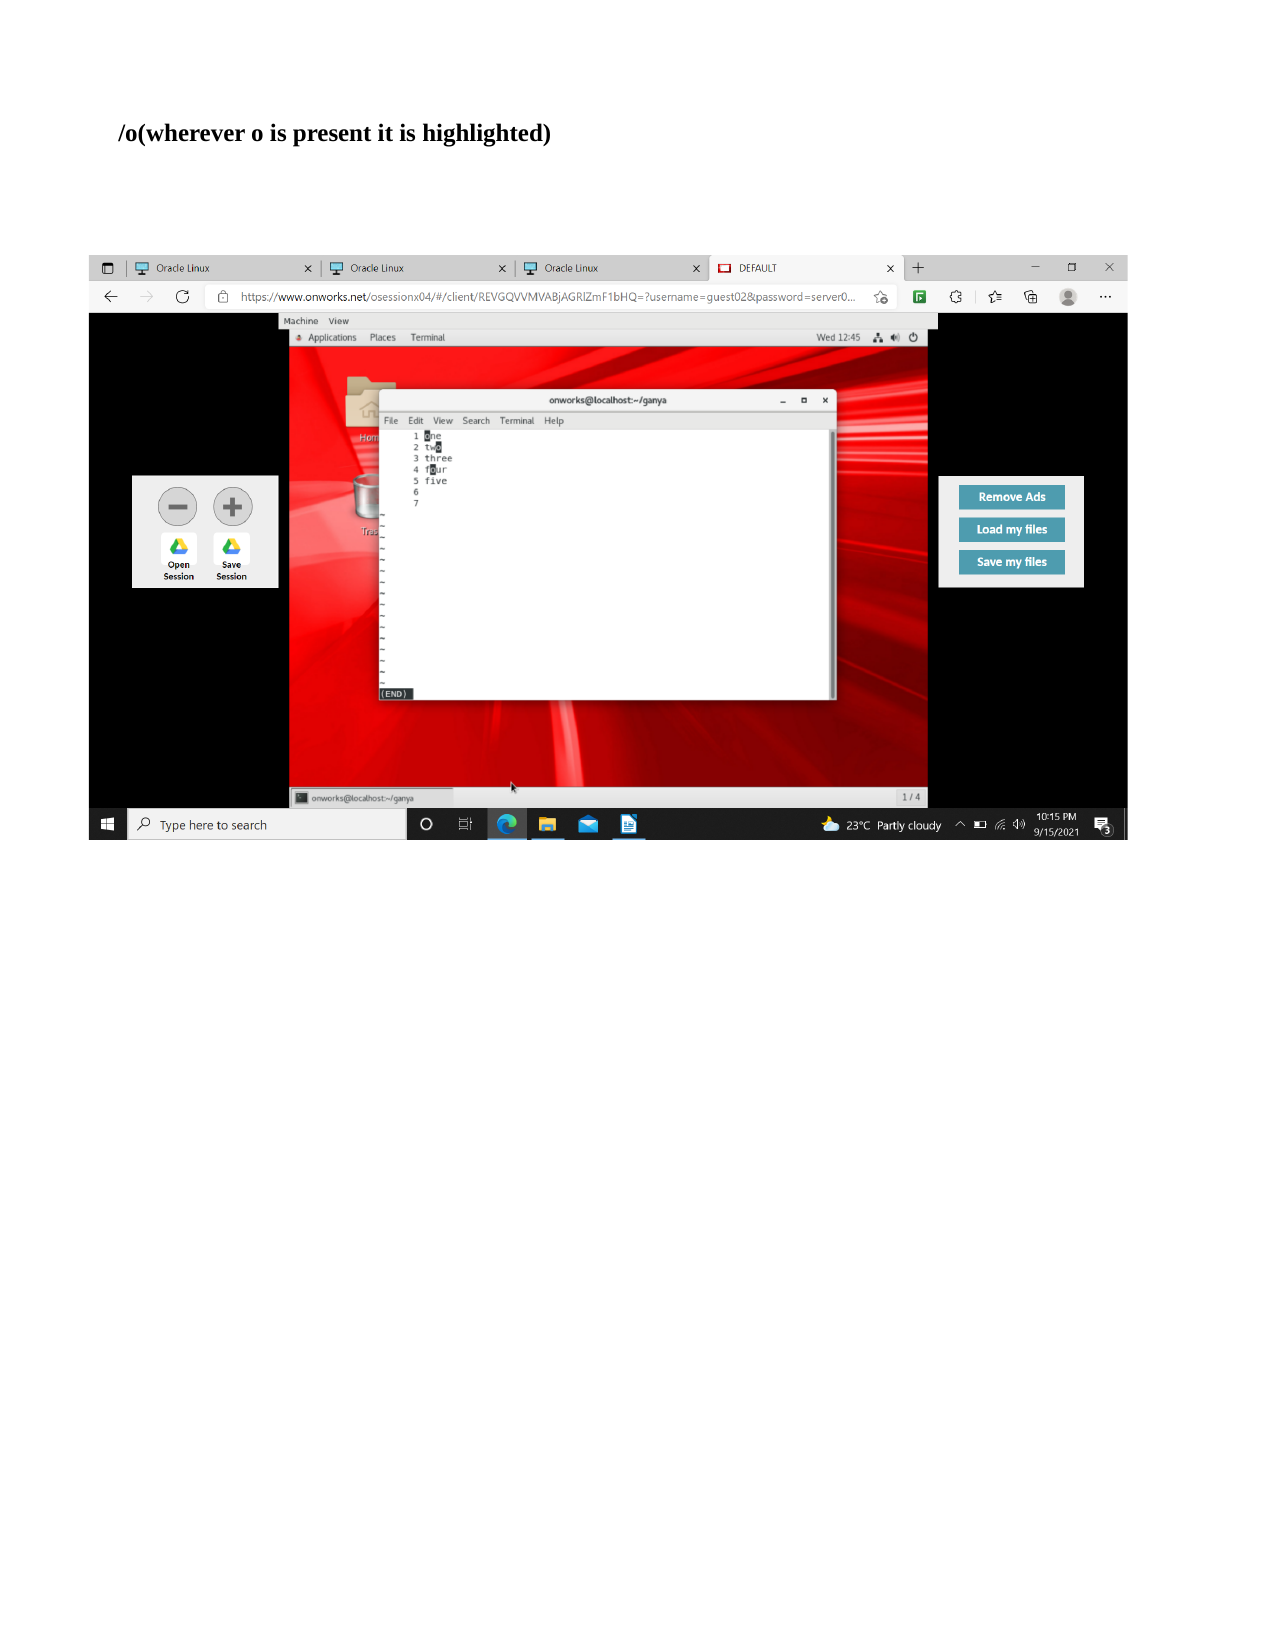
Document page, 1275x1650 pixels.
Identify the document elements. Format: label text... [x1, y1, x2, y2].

picture [88, 255, 1128, 840]
text /o(wherever o is present it is highlighted) [118, 118, 1157, 147]
